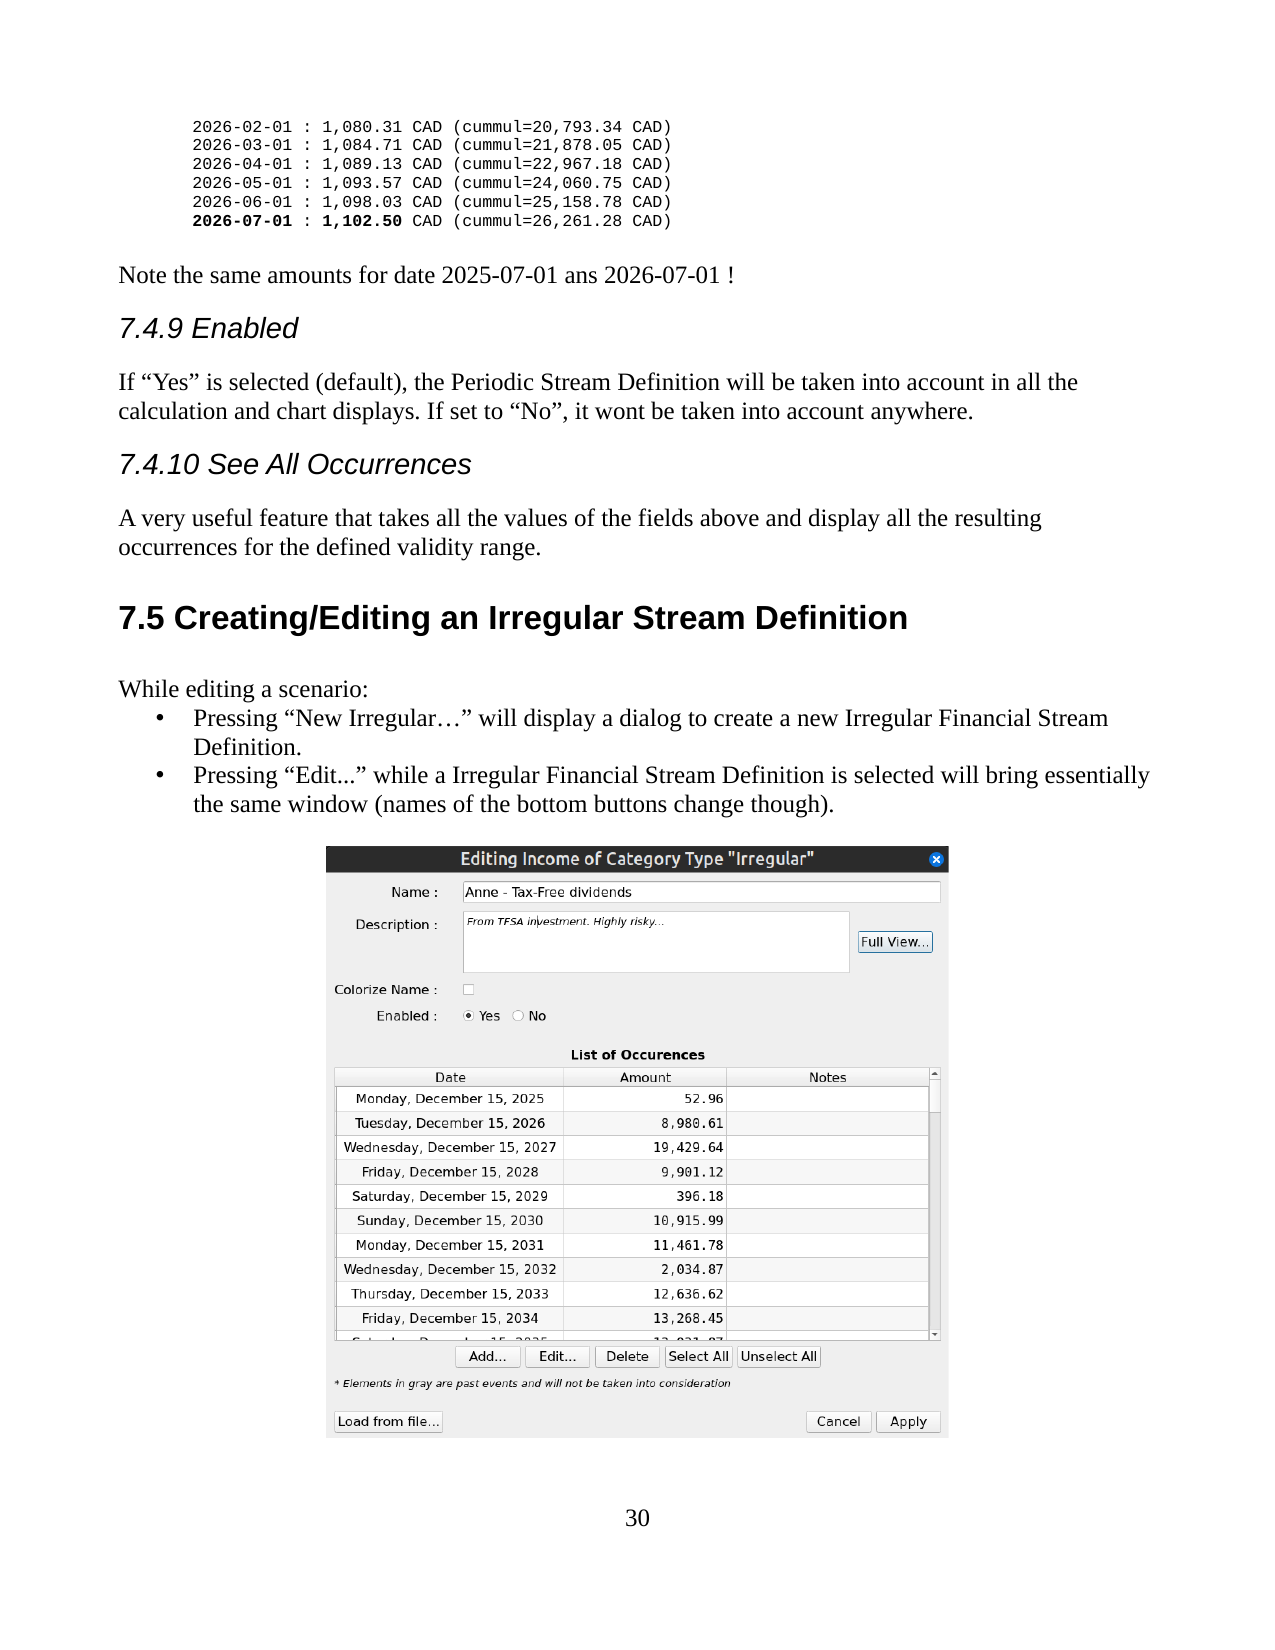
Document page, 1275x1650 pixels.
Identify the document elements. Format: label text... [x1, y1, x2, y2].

text 2026-07-01 : 1,102.50 CAD (cummul=26,261.28 CAD) [192, 212, 1157, 231]
subtitle See All Occurrences [118, 447, 1157, 481]
text Note the same amounts for date 2025-07-01 ans 2026-07-01 ! [118, 260, 1157, 289]
text 2026-02-01 : 1,080.31 CAD (cummul=20,793.34 CAD) [192, 118, 1157, 137]
list Pressing “Edit...” while a Irregular Financial Stream Definition is selected will bring essentially the same window (names of the bottom buttons change though). [156, 761, 1157, 818]
list Pressing “New Irregular…” will display a dialog to create a new Irregular Financial Stream Definition. [156, 703, 1157, 761]
text 2026-05-01 : 1,093.57 CAD (cummul=24,060.75 CAD) [192, 175, 1157, 193]
text 2026-06-01 : 1,098.03 CAD (cummul=25,158.78 CAD) [192, 193, 1157, 212]
picture [326, 846, 949, 1438]
text 2026-03-01 : 1,084.71 CAD (cummul=21,878.05 CAD) [192, 137, 1157, 156]
subtitle Enabled [118, 311, 1157, 345]
text While editing a scenario: [118, 674, 1157, 703]
text If “Yes” is selected (default), the Periodic Stream Definition will be taken into account in all the calculation and chart displays. If set to “No”, it wont be taken into account anywhere. [118, 367, 1157, 425]
text A very useful feature that takes all the values of the fields above and display all the resulting occurrences for the defined validity range. [118, 503, 1157, 561]
text 2026-04-01 : 1,089.13 CAD (cummul=22,967.18 CAD) [192, 156, 1157, 175]
subtitle Creating/Editing an Irregular Stream Definition [118, 598, 1157, 637]
